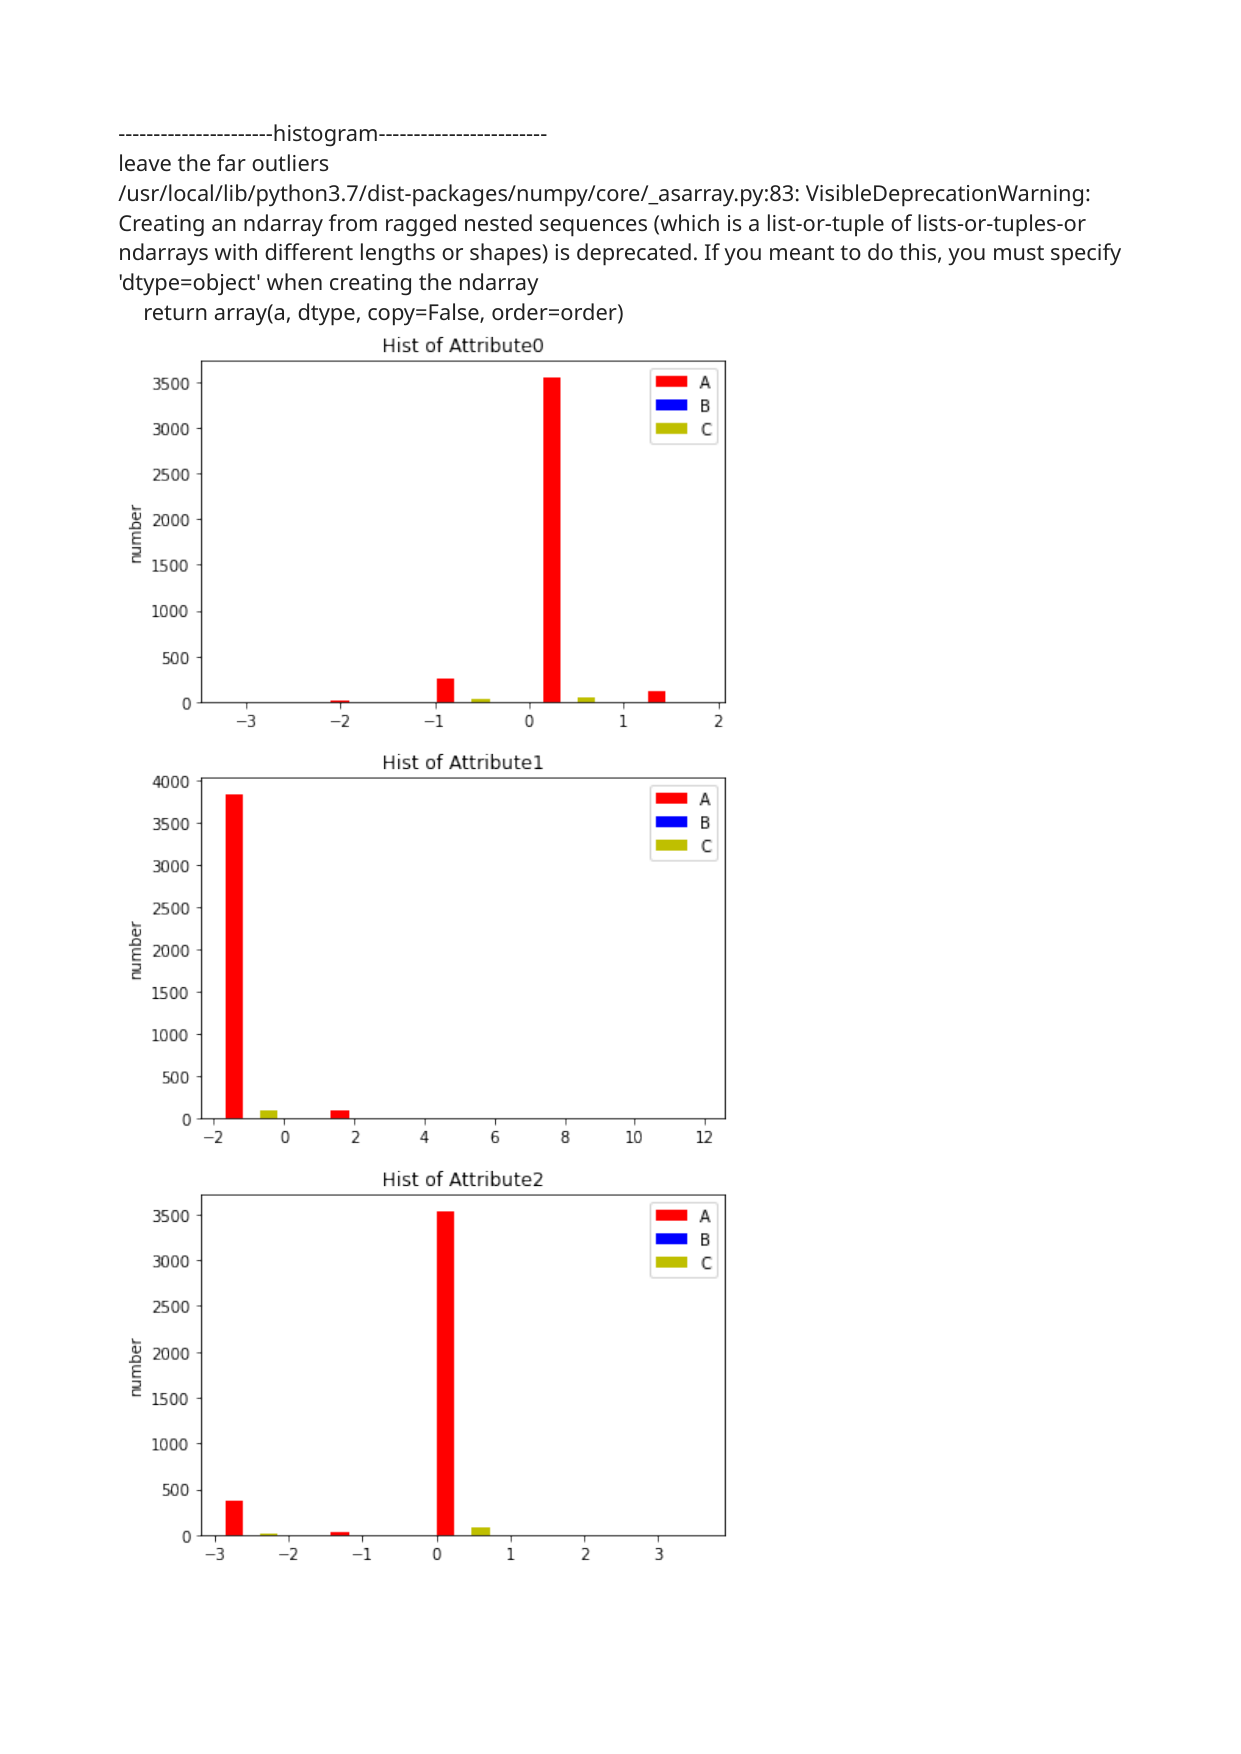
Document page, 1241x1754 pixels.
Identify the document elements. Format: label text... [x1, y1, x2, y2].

text return array(a, dtype, copy=False, order=order) [118, 297, 1122, 327]
picture [118, 1160, 736, 1573]
text /usr/local/lib/python3.7/dist-packages/numpy/core/_asarray.py:83: VisibleDeprecationWarning: Creating an ndarray from ragged nested sequences (which is a list-or-tuple of lists-or-tuples-or ndarrays with different lengths or shapes) is deprecated. If you meant to do this, you must specify 'dtype=object' when creating the ndarray [118, 178, 1122, 297]
text leave the far outliers [118, 148, 1122, 178]
picture [118, 743, 736, 1156]
text ----------------------histogram------------------------ [118, 118, 1122, 148]
picture [118, 326, 736, 740]
